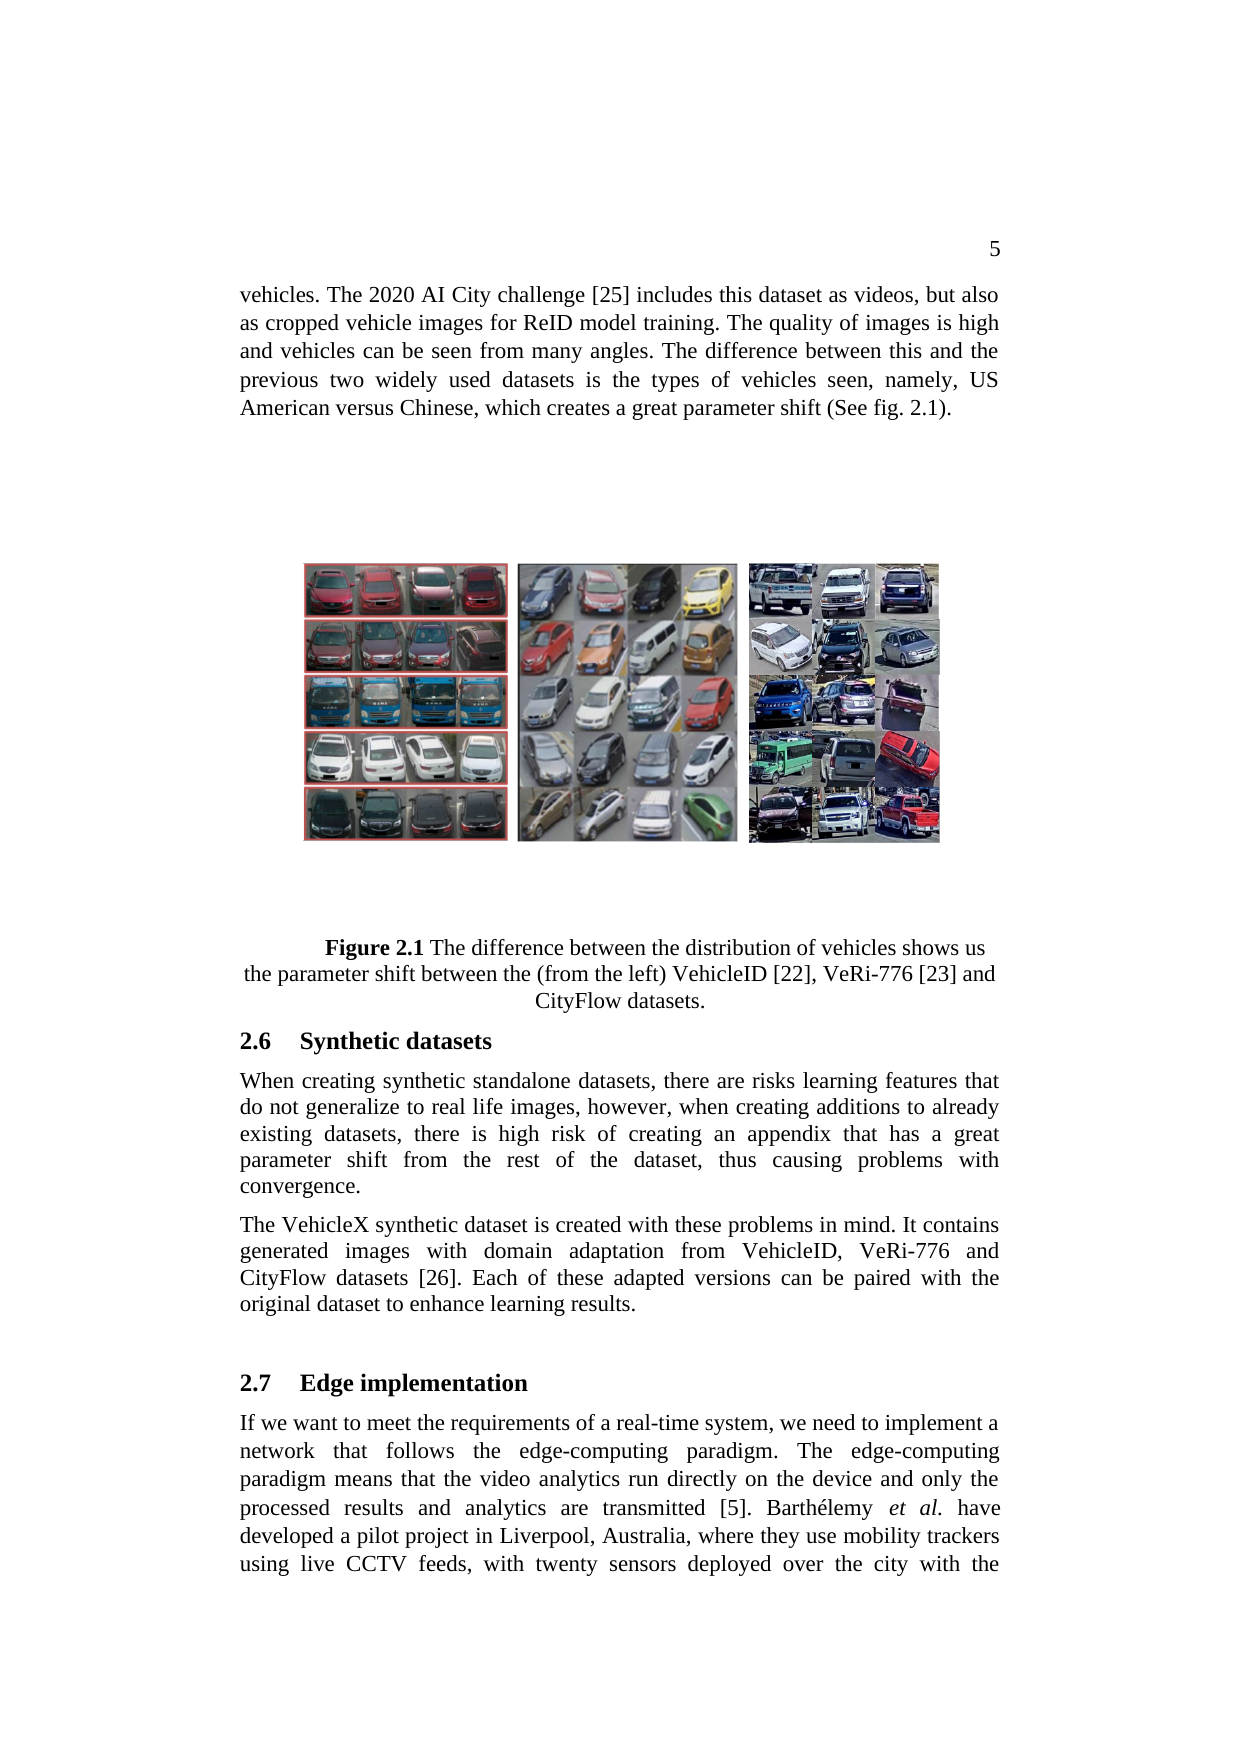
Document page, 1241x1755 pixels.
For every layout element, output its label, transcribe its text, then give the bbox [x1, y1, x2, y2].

subtitle Synthetic datasets [239, 1026, 1001, 1054]
text When creating synthetic standalone datasets, there are risks learning features that do not generalize to real life images, however, when creating additions to already existing datasets, there is high risk of creating an appendix that has a great parameter shift from the rest of the dataset, thus causing problems with convergence. [239, 1067, 1001, 1199]
text If we want to meet the requirements of a real-time system, we need to implement a network that follows the edge-computing paradigm. The edge-computing paradigm means that the video analytics run directly on the device and only the processed results and analytics are transmitted [5]. Barthélemy et al. have developed a pilot project in Liverpool, Australia, where they use mobility trackers using live CCTV feeds, with twenty sensors deployed over the city with the [239, 1409, 1001, 1576]
text vehicles. The 2020 AI City challenge [25] includes this dataset as videos, but also as cropped vehicle images for ReID model training. The quality of images is high and vehicles can be seen from many angles. The difference between this and the previous two widely used datasets is the types of vehicles seen, namely, US American versus Chinese, which creates a great parameter shift (See fig. 2.1). [239, 281, 1001, 420]
text Figure 2.1 The difference between the distribution of vehicles shows us the parameter shift between the (from the left) VehicleID [22], VeRi-776 [23] and CityFlow datasets. [239, 473, 1001, 1013]
text The VehicleX synthetic dataset is created with these problems in mind. It contains generated images with domain adaptation from VehicleID, VeRi-776 and CityFlow datasets [26]. Each of these adapted versions can be paired with the original dataset to enhance learning results. [239, 1211, 1001, 1317]
subtitle Edge implementation [239, 1368, 1001, 1397]
